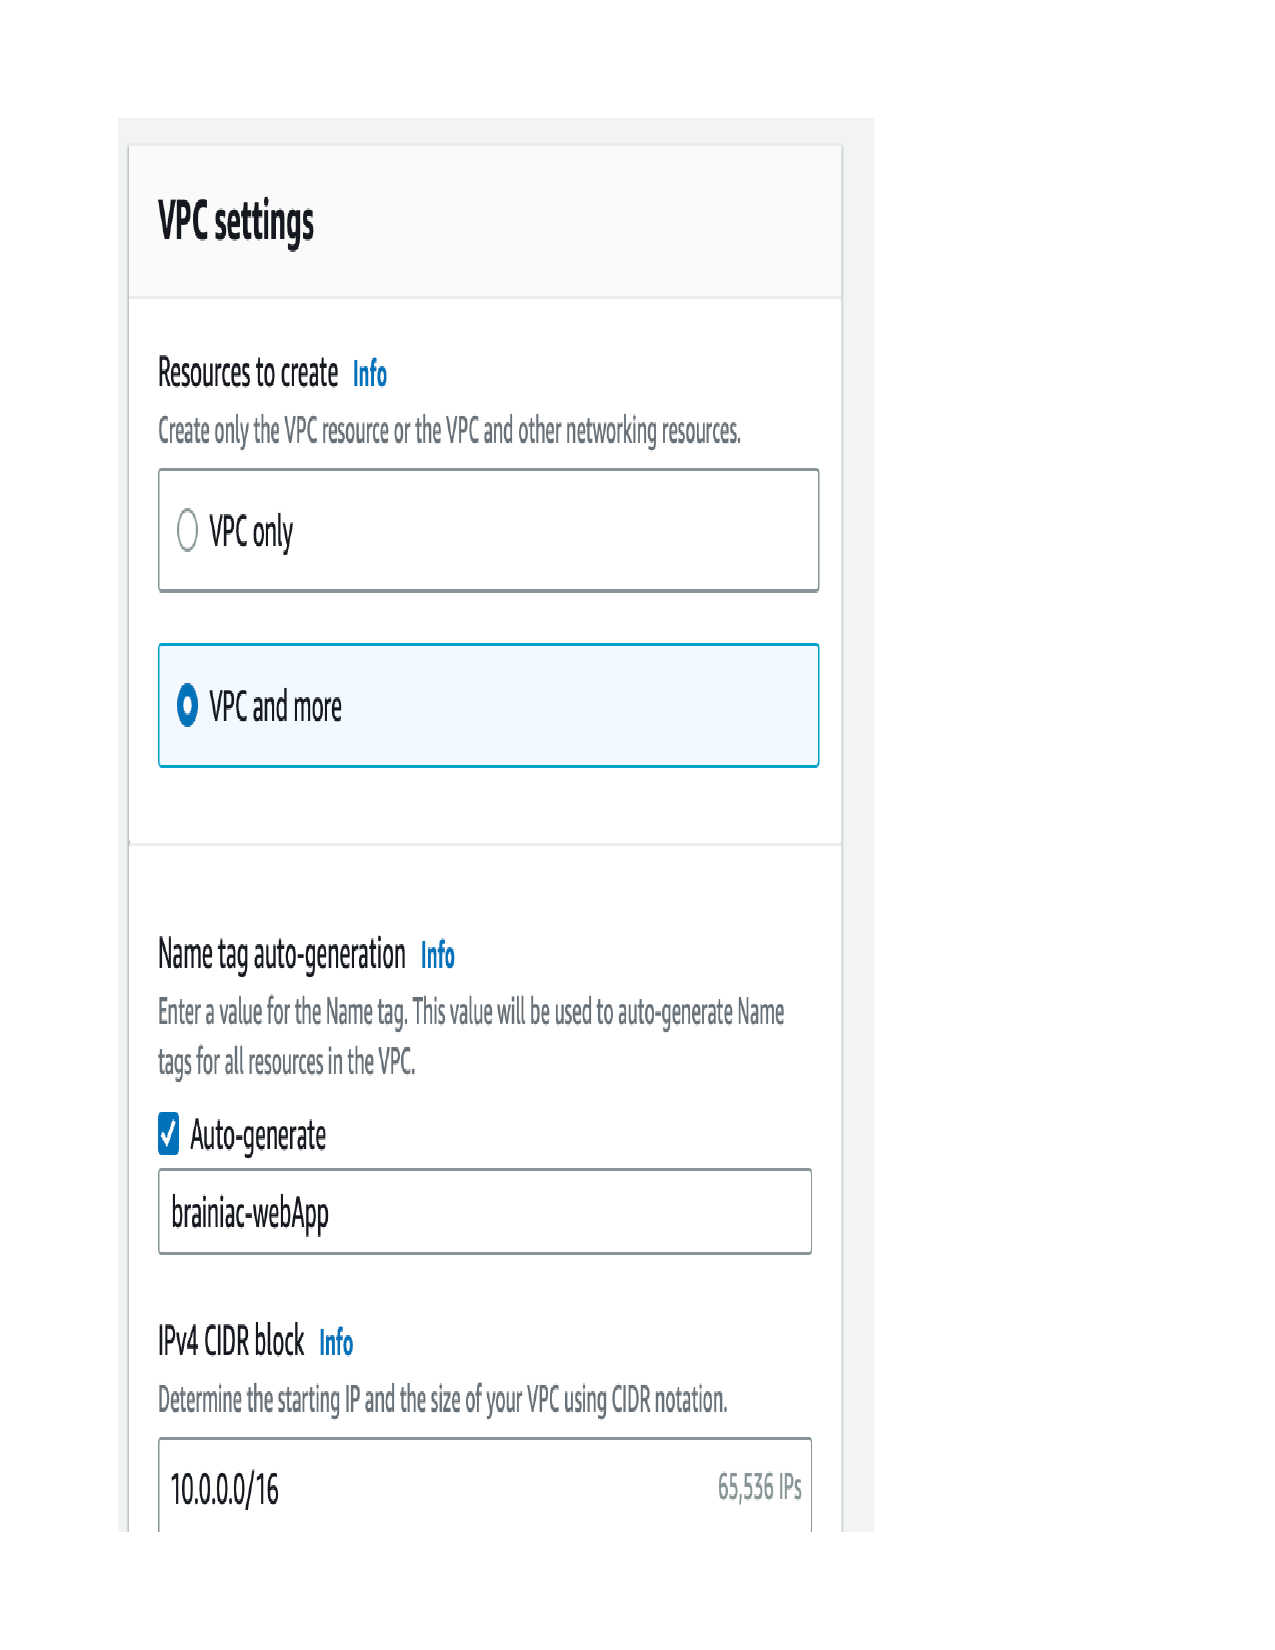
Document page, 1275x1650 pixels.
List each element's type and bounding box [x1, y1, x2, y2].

picture [118, 118, 875, 1532]
